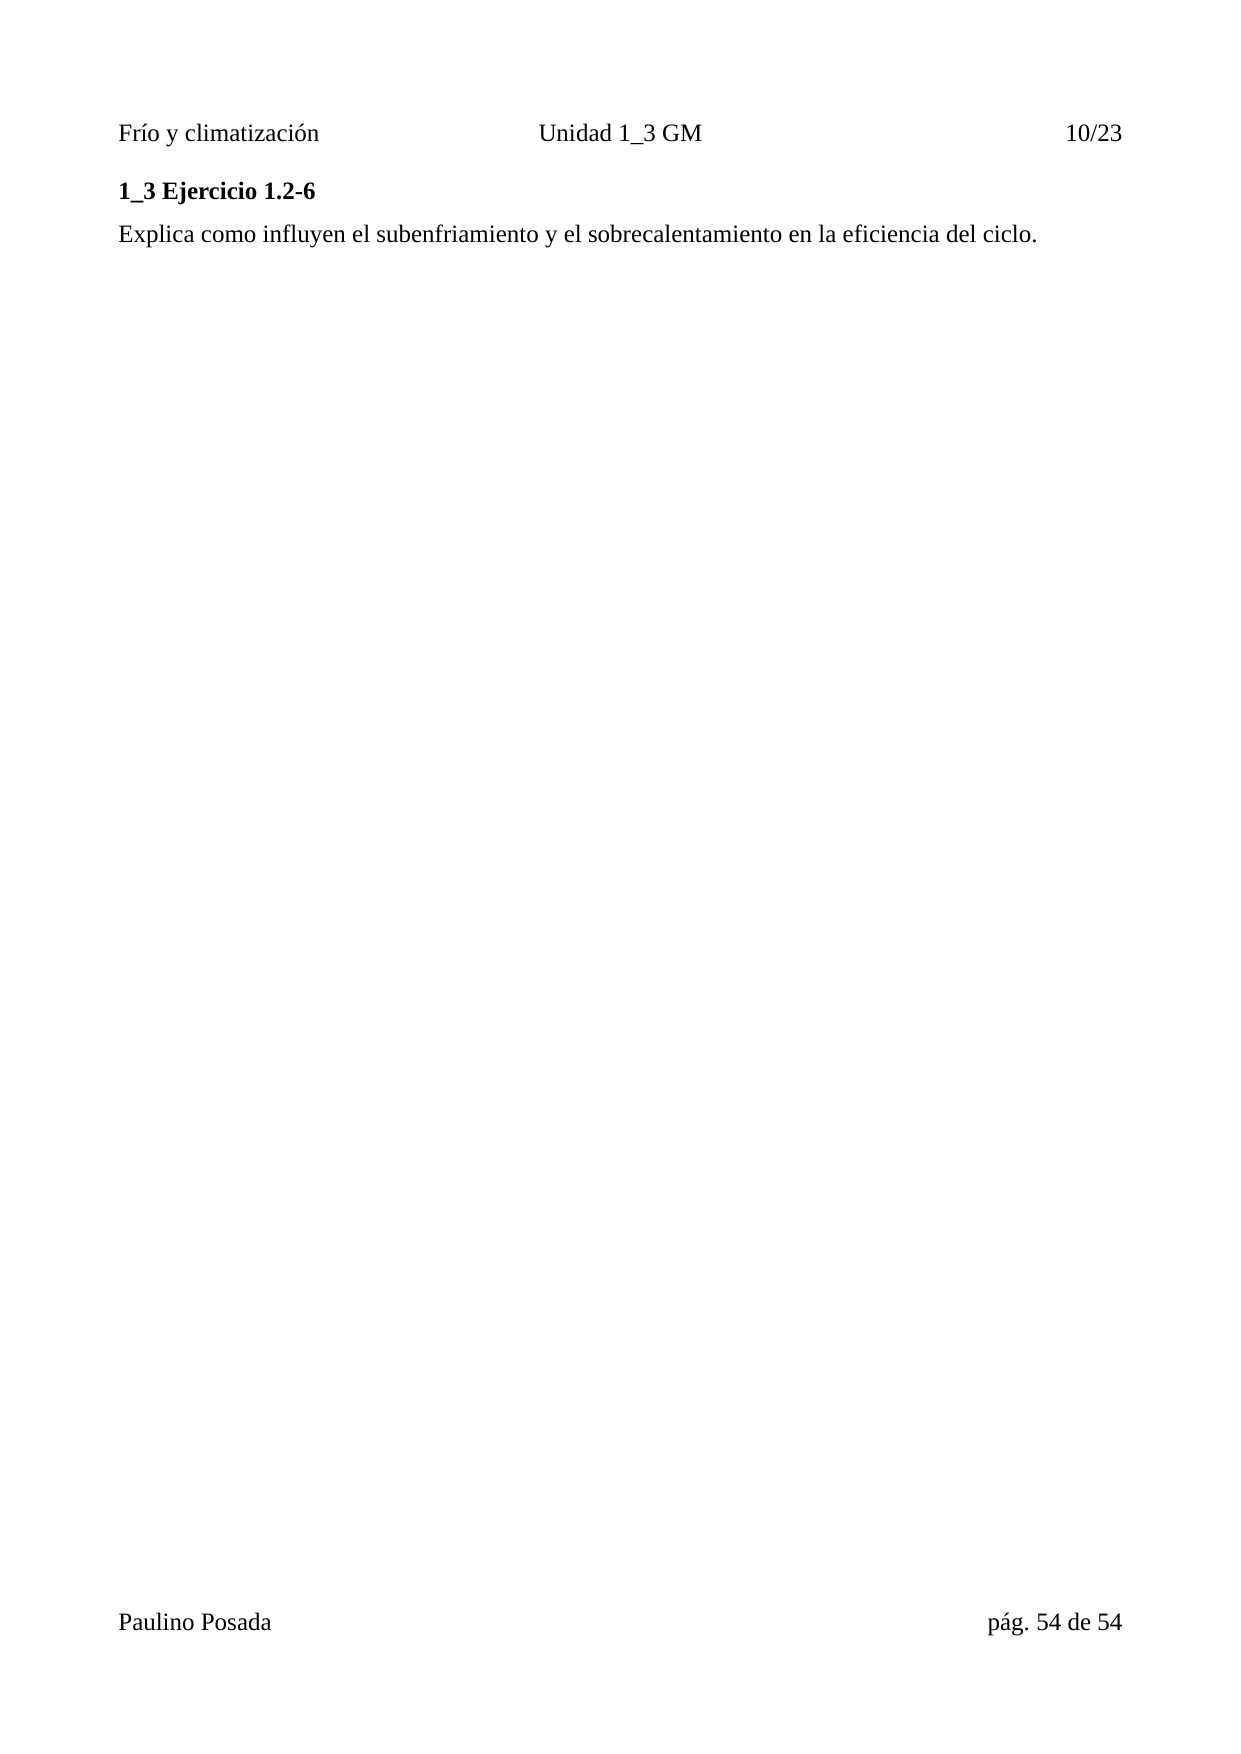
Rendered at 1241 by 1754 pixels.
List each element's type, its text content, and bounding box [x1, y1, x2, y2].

text 1_3 Ejercicio 1.2-6 [118, 176, 1122, 205]
text Explica como influyen el subenfriamiento y el sobrecalentamiento en la eficiencia del ciclo. [118, 219, 1122, 248]
